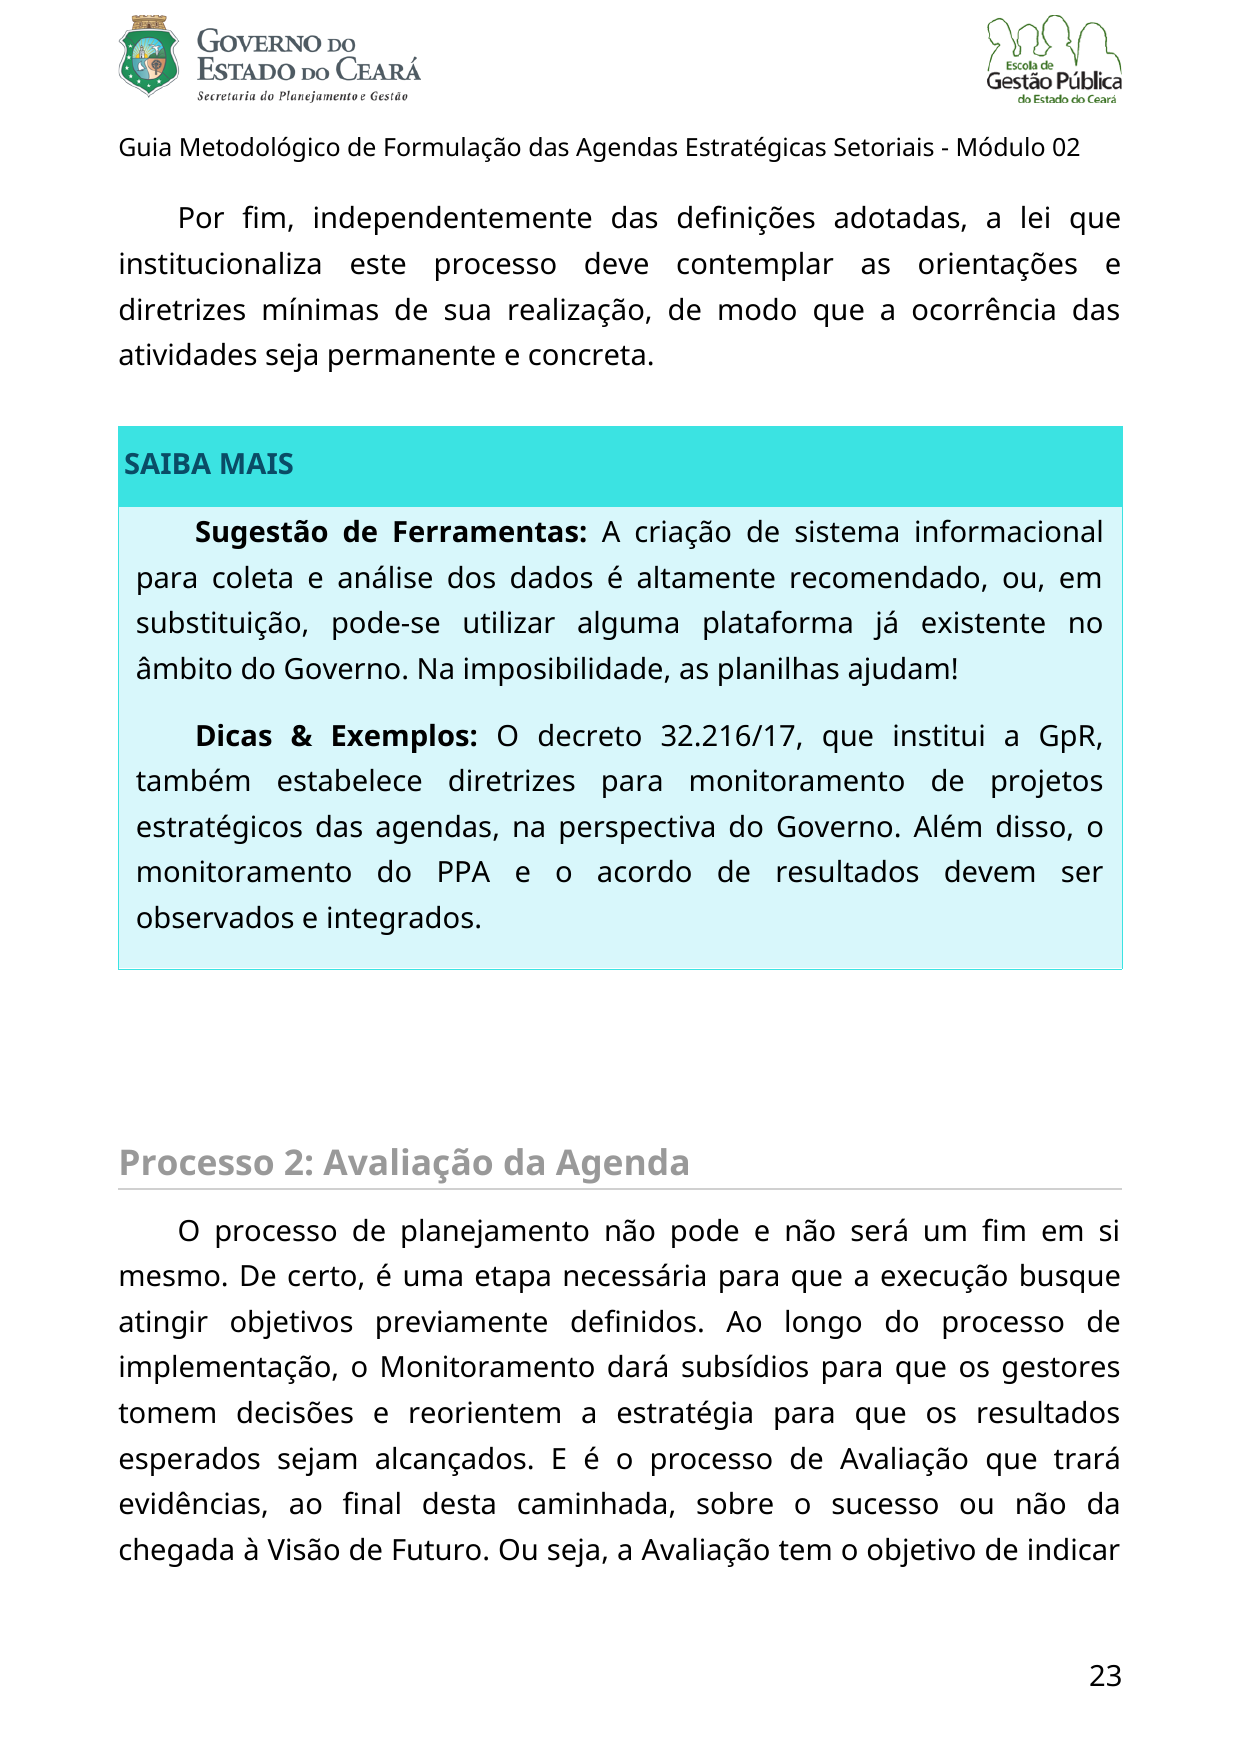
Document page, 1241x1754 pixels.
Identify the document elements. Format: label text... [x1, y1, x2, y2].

text O processo de planejamento não pode e não será um fim em si mesmo. De certo, é uma etapa necessária para que a execução busque atingir objetivos previamente definidos. Ao longo do processo de implementação, o Monitoramento dará subsídios para que os gestores tomem decisões e reorientem a estratégia para que os resultados esperados sejam alcançados. E é o processo de Avaliação que trará evidências, ao final desta caminhada, sobre o sucesso ou não da chegada à Visão de Futuro. Ou seja, a Avaliação tem o objetivo de indicar [118, 1210, 1122, 1569]
table_header SAIBA MAIS [119, 427, 1122, 506]
text Por fim, independentemente das definições adotadas, a lei que institucionaliza este processo deve contemplar as orientações e diretrizes mínimas de sua realização, de modo que a ocorrência das atividades seja permanente e concreta. [118, 198, 1122, 374]
table_cell Sugestão de Ferramentas: A criação de sistema informacional para coleta e análise dos dados é altamente recomendado, ou, em substituição, pode-se utilizar alguma plataforma já existente no âmbito do Governo. Na imposibilidade, as planilhas ajudam! Dicas & Exemplos: O decreto 32.216/17, que institui a GpR, também estabelece diretrizes para monitoramento de projetos estratégicos das agendas, na perspectiva do Governo. Além disso, o monitoramento do PPA e o acordo de resultados devem ser observados e integrados. [119, 507, 1122, 968]
picture [118, 15, 1122, 103]
subtitle Processo 2: Avaliação da Agenda [118, 1138, 1122, 1188]
